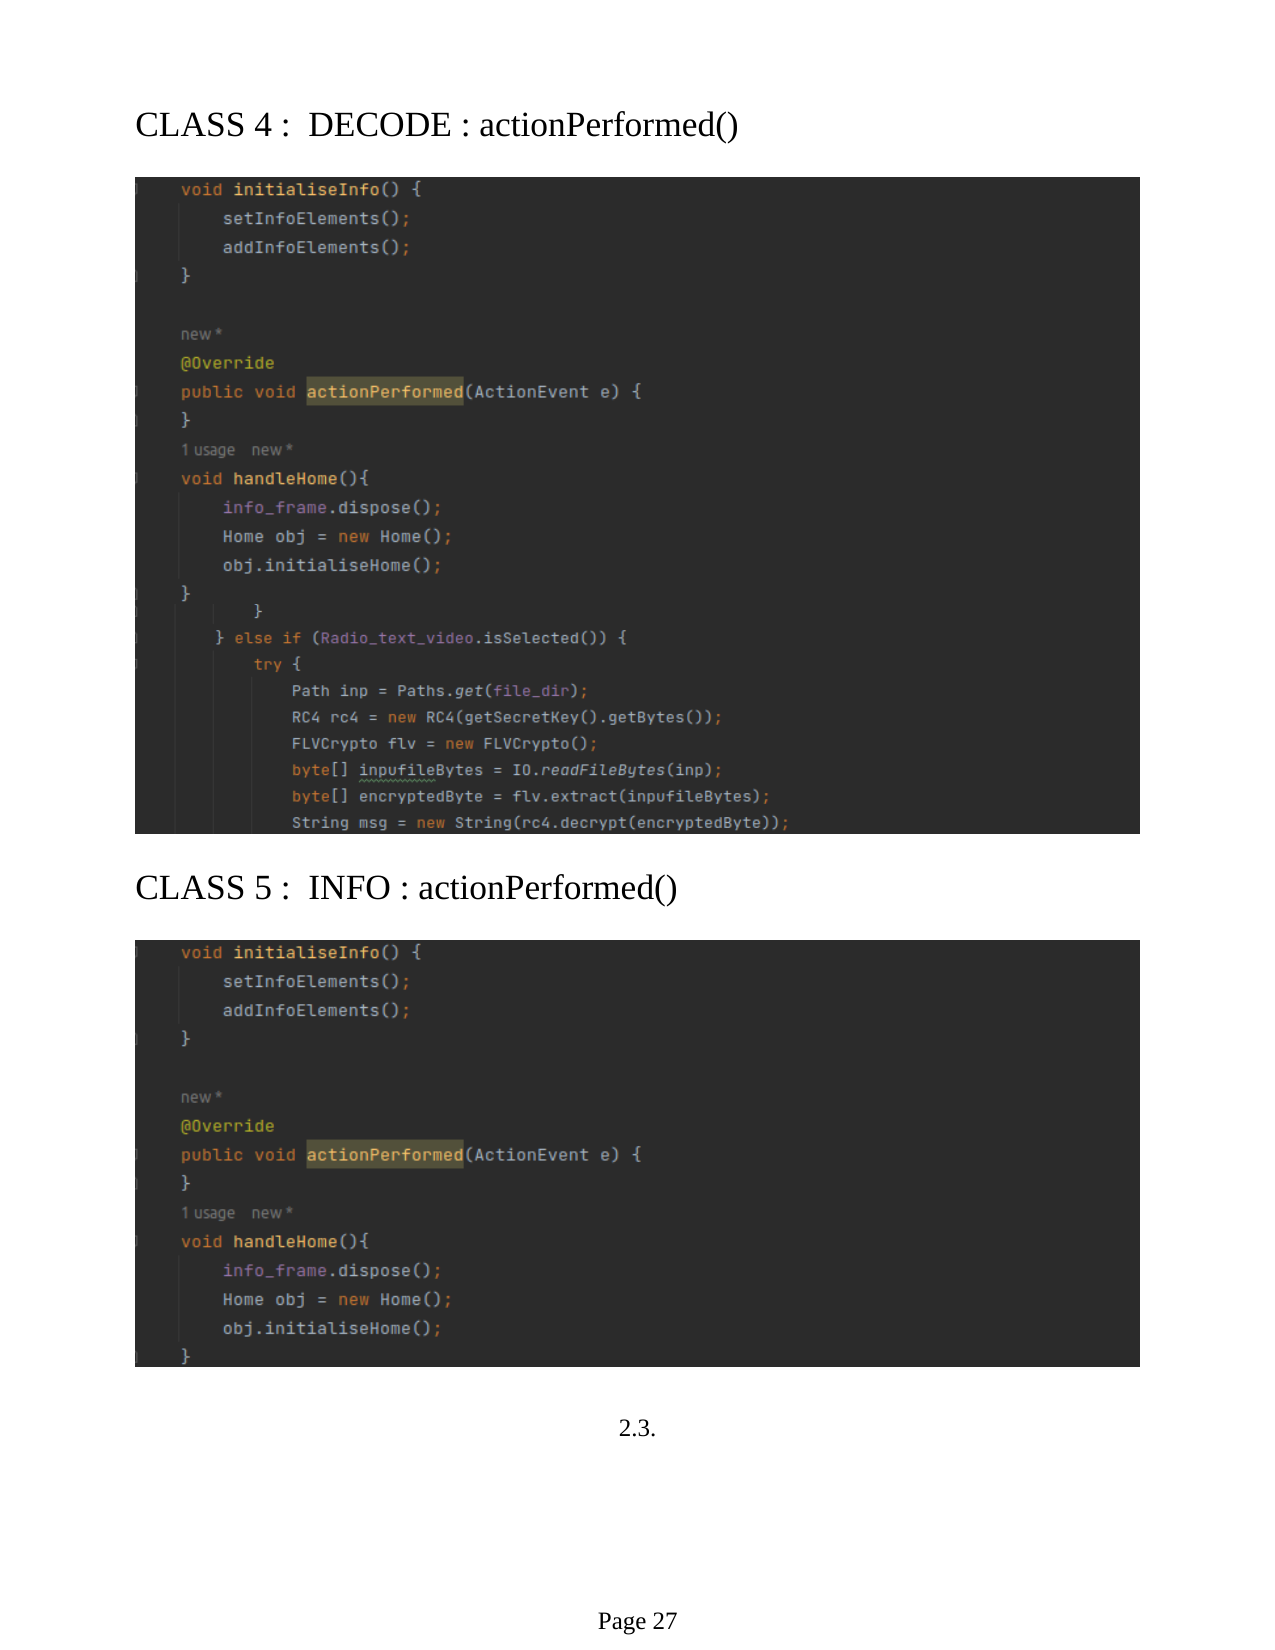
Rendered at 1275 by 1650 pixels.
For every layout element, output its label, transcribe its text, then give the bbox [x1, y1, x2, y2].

picture [135, 177, 1140, 834]
text CLASS 4 : DECODE : actionPerformed() [135, 104, 1140, 144]
text 2.3. [135, 1367, 1140, 1442]
picture [135, 940, 1140, 1367]
text CLASS 5 : INFO : actionPerformed() [135, 834, 1140, 907]
